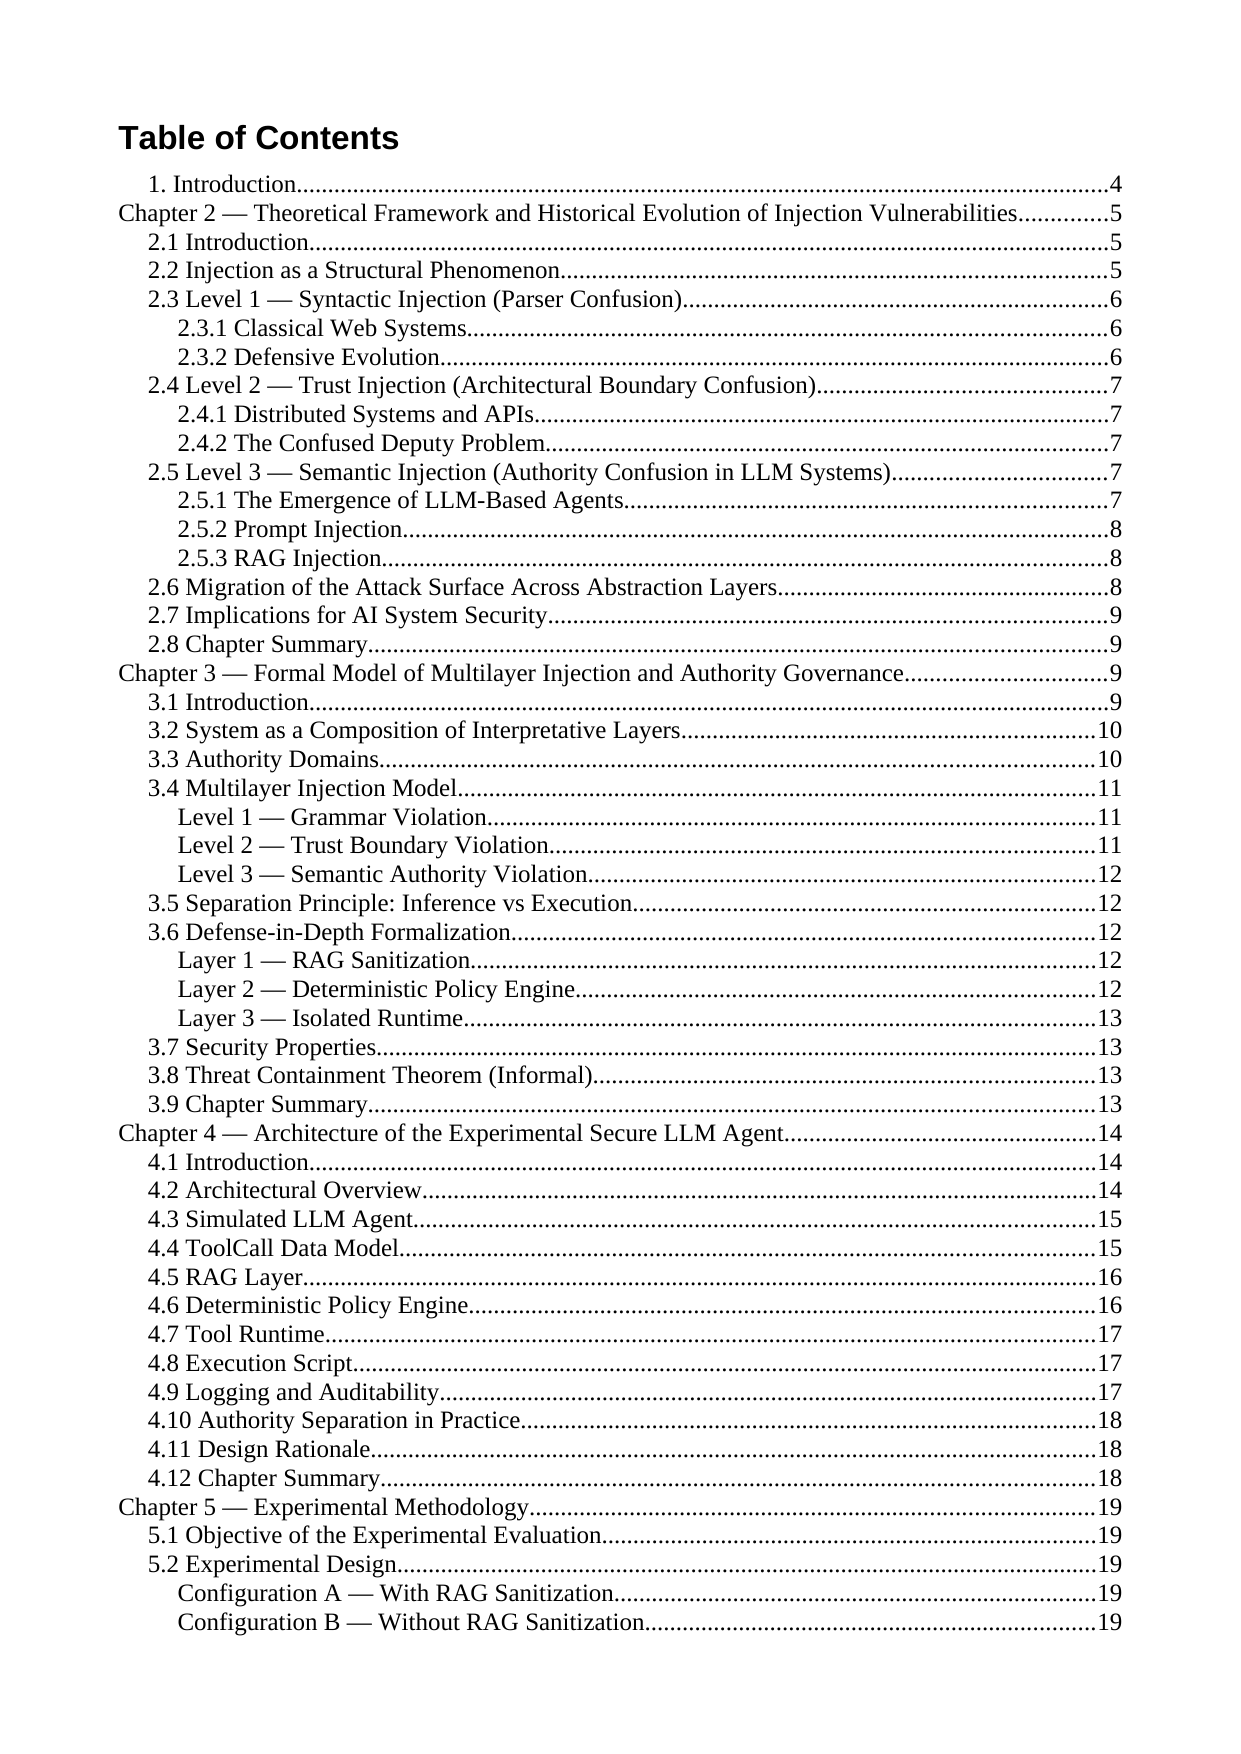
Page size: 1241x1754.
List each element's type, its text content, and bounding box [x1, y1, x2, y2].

text 4.12 Chapter Summary 18 [148, 1463, 1122, 1492]
text 4.5 RAG Layer 16 [148, 1262, 1122, 1290]
text Level 1 — Grammar Violation 11 [177, 802, 1122, 830]
text 4.4 ToolCall Data Model 15 [148, 1233, 1122, 1262]
text 2.4 Level 2 — Trust Injection (Architectural Boundary Confusion) 7 [148, 370, 1122, 399]
text 3.1 Introduction 9 [148, 687, 1122, 715]
text Chapter 2 — Theoretical Framework and Historical Evolution of Injection Vulnerabilities 5 [118, 198, 1122, 227]
text Chapter 3 — Formal Model of Multilayer Injection and Authority Governance 9 [118, 658, 1122, 687]
text 4.2 Architectural Overview 14 [148, 1175, 1122, 1204]
text 2.5 Level 3 — Semantic Injection (Authority Confusion in LLM Systems) 7 [148, 457, 1122, 485]
text 3.6 Defense-in-Depth Formalization 12 [148, 917, 1122, 945]
text Level 3 — Semantic Authority Violation 12 [177, 859, 1122, 888]
text 2.2 Injection as a Structural Phenomenon 5 [148, 255, 1122, 284]
text 2.5.2 Prompt Injection 8 [177, 514, 1122, 543]
text Chapter 5 — Experimental Methodology 19 [118, 1492, 1122, 1520]
text 3.5 Separation Principle: Inference vs Execution 12 [148, 888, 1122, 917]
text 3.3 Authority Domains 10 [148, 744, 1122, 773]
text 4.10 Authority Separation in Practice 18 [148, 1405, 1122, 1434]
text 2.5.3 RAG Injection 8 [177, 543, 1122, 572]
text Configuration A — With RAG Sanitization 19 [177, 1578, 1122, 1607]
text 5.1 Objective of the Experimental Evaluation 19 [148, 1520, 1122, 1549]
text 2.3 Level 1 — Syntactic Injection (Parser Confusion) 6 [148, 284, 1122, 313]
text Layer 3 — Isolated Runtime 13 [177, 1003, 1122, 1032]
text 4.3 Simulated LLM Agent 15 [148, 1204, 1122, 1233]
text 5.2 Experimental Design 19 [148, 1549, 1122, 1578]
text 4.7 Tool Runtime 17 [148, 1319, 1122, 1348]
text 2.4.1 Distributed Systems and APIs 7 [177, 399, 1122, 428]
text 1. Introduction 4 [148, 169, 1122, 198]
text 2.7 Implications for AI System Security 9 [148, 600, 1122, 629]
text Level 2 — Trust Boundary Violation 11 [177, 830, 1122, 859]
text Layer 1 — RAG Sanitization 12 [177, 945, 1122, 974]
text 2.3.1 Classical Web Systems 6 [177, 313, 1122, 342]
text 3.7 Security Properties 13 [148, 1032, 1122, 1060]
text 2.4.2 The Confused Deputy Problem 7 [177, 428, 1122, 457]
text 2.6 Migration of the Attack Surface Across Abstraction Layers 8 [148, 572, 1122, 600]
text 4.8 Execution Script 17 [148, 1348, 1122, 1377]
text Layer 2 — Deterministic Policy Engine 12 [177, 974, 1122, 1003]
text 3.4 Multilayer Injection Model 11 [148, 773, 1122, 802]
text 2.8 Chapter Summary 9 [148, 629, 1122, 658]
text 4.6 Deterministic Policy Engine 16 [148, 1290, 1122, 1319]
text 2.3.2 Defensive Evolution 6 [177, 342, 1122, 370]
text 4.1 Introduction 14 [148, 1147, 1122, 1175]
text 3.9 Chapter Summary 13 [148, 1089, 1122, 1118]
text 2.5.1 The Emergence of LLM-Based Agents 7 [177, 485, 1122, 514]
text 2.1 Introduction 5 [148, 227, 1122, 255]
text 4.11 Design Rationale 18 [148, 1434, 1122, 1463]
subtitle Table of Contents [118, 118, 1122, 157]
text 4.9 Logging and Auditability 17 [148, 1377, 1122, 1405]
text 3.8 Threat Containment Theorem (Informal) 13 [148, 1060, 1122, 1089]
text Chapter 4 — Architecture of the Experimental Secure LLM Agent 14 [118, 1118, 1122, 1147]
text Configuration B — Without RAG Sanitization 19 [177, 1607, 1122, 1635]
text 3.2 System as a Composition of Interpretative Layers 10 [148, 715, 1122, 744]
